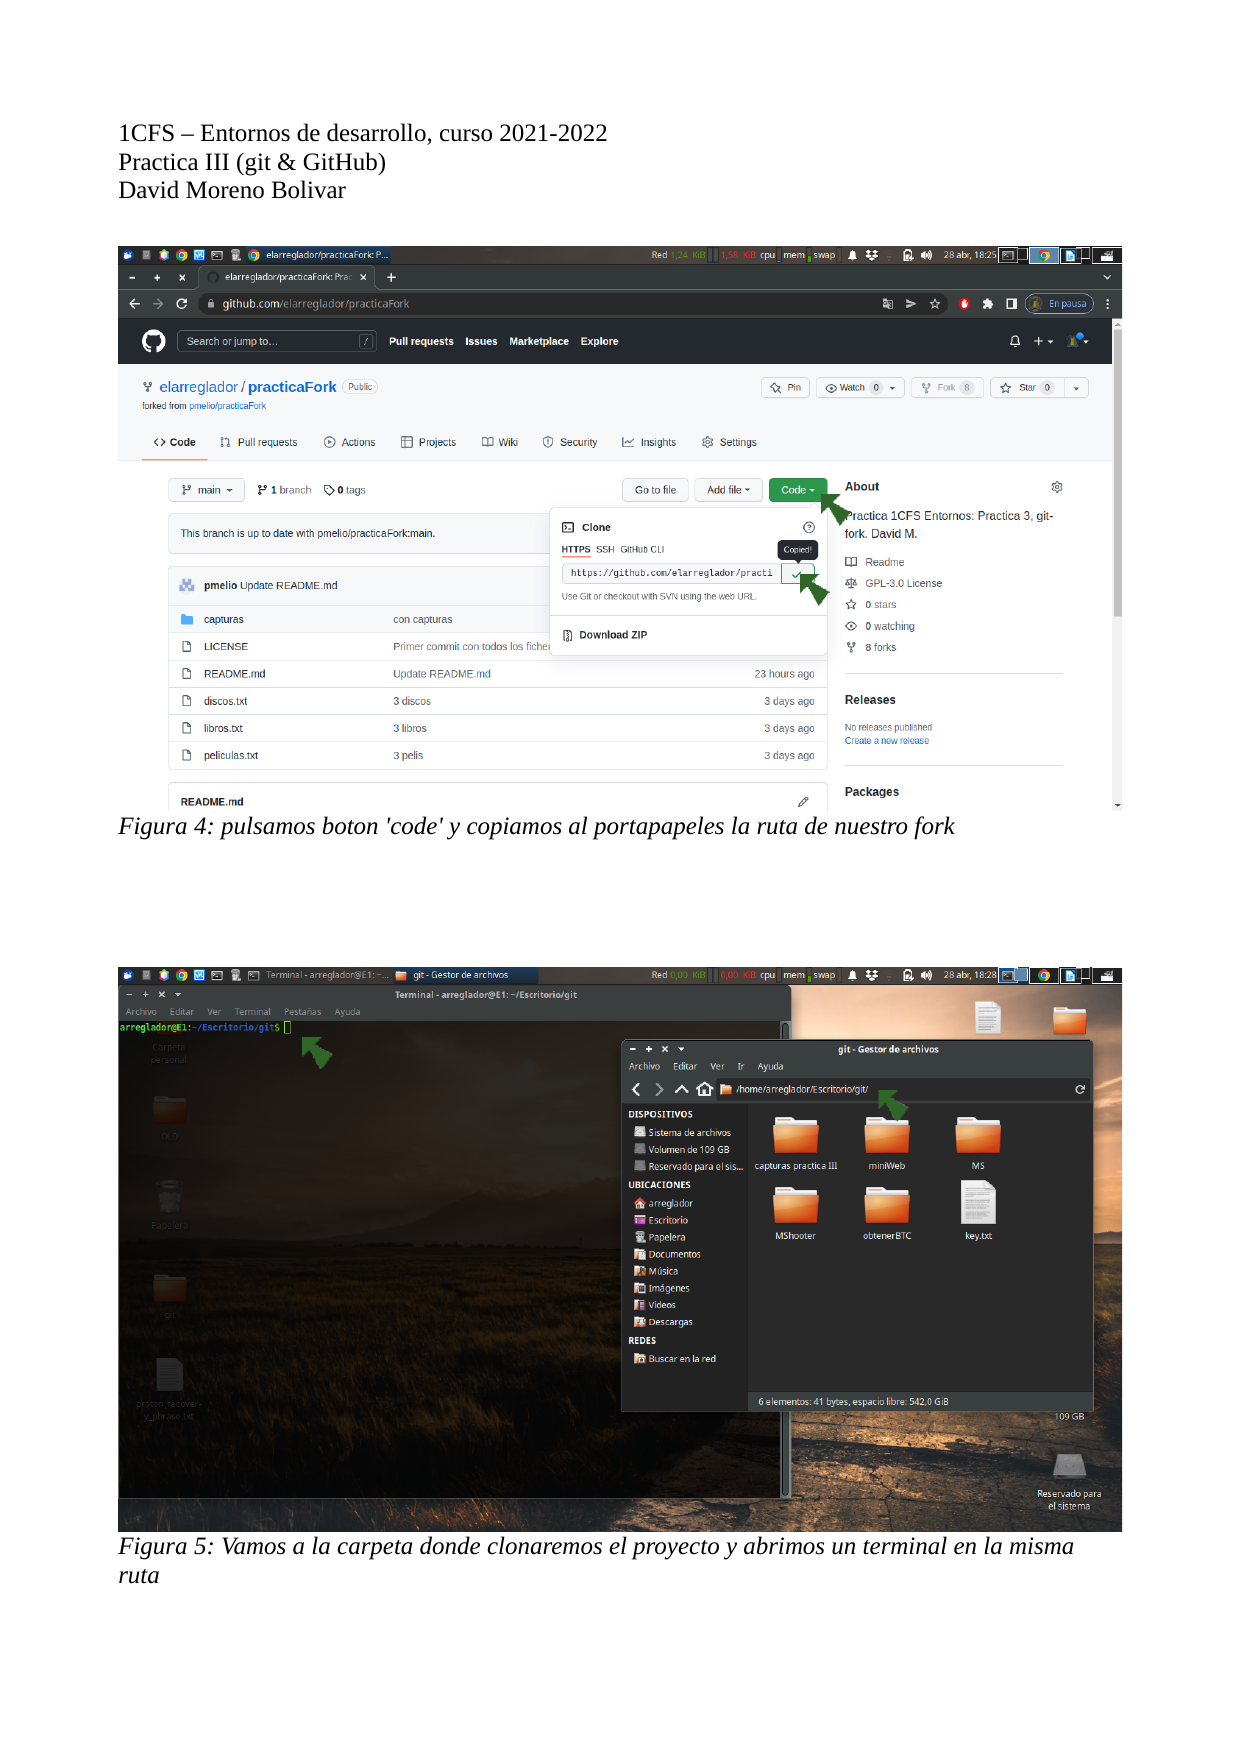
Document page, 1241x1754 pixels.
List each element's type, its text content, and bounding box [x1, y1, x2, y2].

picture [118, 246, 1123, 811]
text Figura 4: pulsamos boton 'code' y copiamos al portapapeles la ruta de nuestro fork [118, 811, 1122, 839]
picture [118, 967, 1123, 1532]
text Figura 5: Vamos a la carpeta donde clonaremos el proyecto y abrimos un terminal en la misma ruta [118, 1532, 1122, 1589]
